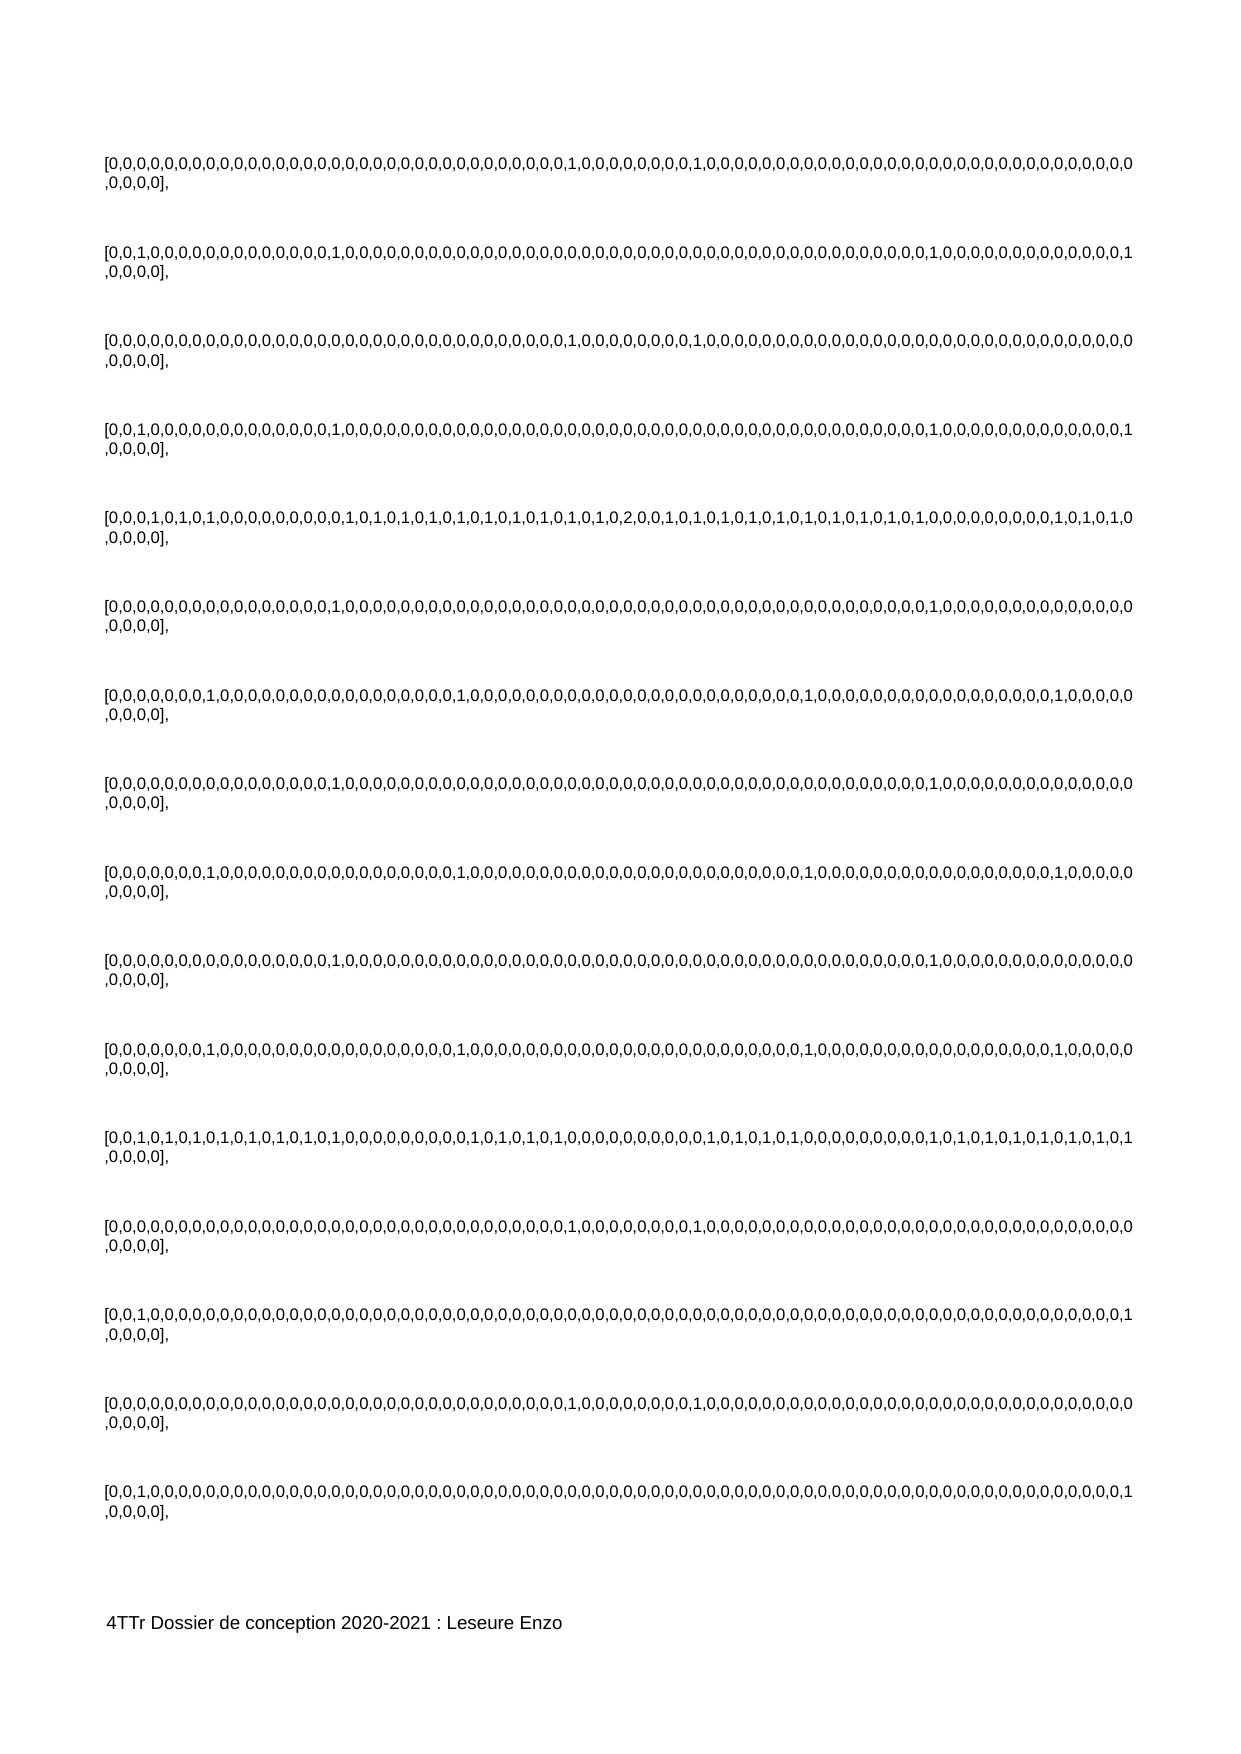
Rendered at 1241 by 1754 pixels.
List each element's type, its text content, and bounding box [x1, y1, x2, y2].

text [0,0,1,0,0,0,0,0,0,0,0,0,0,0,0,0,1,0,0,0,0,0,0,0,0,0,0,0,0,0,0,0,0,0,0,0,0,0,0,0,0,0,0,0,0,0,0,0,0,0,0,0,0,0,0,0,0,0,0,1,0,0,0,0,0,0,0,0,0,0,0,0,0,1,0,0,0,0], [104, 381, 1134, 458]
text [0,0,0,0,0,0,0,1,0,0,0,0,0,0,0,0,0,0,0,0,0,0,0,0,0,1,0,0,0,0,0,0,0,0,0,0,0,0,0,0,0,0,0,0,0,0,0,0,0,0,1,0,0,0,0,0,0,0,0,0,0,0,0,0,0,0,0,0,1,0,0,0,0,0,0,0,0,0], [104, 1001, 1134, 1078]
text [0,0,0,0,0,0,0,0,0,0,0,0,0,0,0,0,0,0,0,0,0,0,0,0,0,0,0,0,0,0,0,0,0,1,0,0,0,0,0,0,0,0,1,0,0,0,0,0,0,0,0,0,0,0,0,0,0,0,0,0,0,0,0,0,0,0,0,0,0,0,0,0,0,0,0,0,0,0], [104, 293, 1134, 369]
text [0,0,0,0,0,0,0,1,0,0,0,0,0,0,0,0,0,0,0,0,0,0,0,0,0,1,0,0,0,0,0,0,0,0,0,0,0,0,0,0,0,0,0,0,0,0,0,0,0,0,1,0,0,0,0,0,0,0,0,0,0,0,0,0,0,0,0,0,1,0,0,0,0,0,0,0,0,0], [104, 824, 1134, 901]
text [0,0,0,0,0,0,0,0,0,0,0,0,0,0,0,0,0,0,0,0,0,0,0,0,0,0,0,0,0,0,0,0,0,1,0,0,0,0,0,0,0,0,1,0,0,0,0,0,0,0,0,0,0,0,0,0,0,0,0,0,0,0,0,0,0,0,0,0,0,0,0,0,0,0,0,0,0,0], [104, 154, 1134, 192]
text [0,0,1,0,1,0,1,0,1,0,1,0,1,0,1,0,1,0,0,0,0,0,0,0,0,0,1,0,1,0,1,0,1,0,0,0,0,0,0,0,0,0,0,1,0,1,0,1,0,1,0,0,0,0,0,0,0,0,0,1,0,1,0,1,0,1,0,1,0,1,0,1,0,1,0,0,0,0], [104, 1090, 1134, 1166]
text [0,0,0,0,0,0,0,0,0,0,0,0,0,0,0,0,1,0,0,0,0,0,0,0,0,0,0,0,0,0,0,0,0,0,0,0,0,0,0,0,0,0,0,0,0,0,0,0,0,0,0,0,0,0,0,0,0,0,0,1,0,0,0,0,0,0,0,0,0,0,0,0,0,0,0,0,0,0], [104, 913, 1134, 989]
text [104, 1532, 1134, 1571]
text [0,0,0,0,0,0,0,0,0,0,0,0,0,0,0,0,1,0,0,0,0,0,0,0,0,0,0,0,0,0,0,0,0,0,0,0,0,0,0,0,0,0,0,0,0,0,0,0,0,0,0,0,0,0,0,0,0,0,0,1,0,0,0,0,0,0,0,0,0,0,0,0,0,0,0,0,0,0], [104, 736, 1134, 812]
text [0,0,1,0,0,0,0,0,0,0,0,0,0,0,0,0,0,0,0,0,0,0,0,0,0,0,0,0,0,0,0,0,0,0,0,0,0,0,0,0,0,0,0,0,0,0,0,0,0,0,0,0,0,0,0,0,0,0,0,0,0,0,0,0,0,0,0,0,0,0,0,0,0,1,0,0,0,0], [104, 1267, 1134, 1343]
text [0,0,1,0,0,0,0,0,0,0,0,0,0,0,0,0,0,0,0,0,0,0,0,0,0,0,0,0,0,0,0,0,0,0,0,0,0,0,0,0,0,0,0,0,0,0,0,0,0,0,0,0,0,0,0,0,0,0,0,0,0,0,0,0,0,0,0,0,0,0,0,0,0,1,0,0,0,0], [104, 1444, 1134, 1521]
text [0,0,0,1,0,1,0,1,0,0,0,0,0,0,0,0,0,1,0,1,0,1,0,1,0,1,0,1,0,1,0,1,0,1,0,1,0,2,0,0,1,0,1,0,1,0,1,0,1,0,1,0,1,0,1,0,1,0,1,0,0,0,0,0,0,0,0,0,1,0,1,0,1,0,0,0,0,0], [104, 470, 1134, 547]
text [0,0,1,0,0,0,0,0,0,0,0,0,0,0,0,0,1,0,0,0,0,0,0,0,0,0,0,0,0,0,0,0,0,0,0,0,0,0,0,0,0,0,0,0,0,0,0,0,0,0,0,0,0,0,0,0,0,0,0,1,0,0,0,0,0,0,0,0,0,0,0,0,0,1,0,0,0,0], [104, 204, 1134, 281]
text [0,0,0,0,0,0,0,0,0,0,0,0,0,0,0,0,0,0,0,0,0,0,0,0,0,0,0,0,0,0,0,0,0,1,0,0,0,0,0,0,0,0,1,0,0,0,0,0,0,0,0,0,0,0,0,0,0,0,0,0,0,0,0,0,0,0,0,0,0,0,0,0,0,0,0,0,0,0], [104, 1355, 1134, 1432]
text [0,0,0,0,0,0,0,1,0,0,0,0,0,0,0,0,0,0,0,0,0,0,0,0,0,1,0,0,0,0,0,0,0,0,0,0,0,0,0,0,0,0,0,0,0,0,0,0,0,0,1,0,0,0,0,0,0,0,0,0,0,0,0,0,0,0,0,0,1,0,0,0,0,0,0,0,0,0], [104, 647, 1134, 724]
text [0,0,0,0,0,0,0,0,0,0,0,0,0,0,0,0,0,0,0,0,0,0,0,0,0,0,0,0,0,0,0,0,0,1,0,0,0,0,0,0,0,0,1,0,0,0,0,0,0,0,0,0,0,0,0,0,0,0,0,0,0,0,0,0,0,0,0,0,0,0,0,0,0,0,0,0,0,0], [104, 1178, 1134, 1255]
text [0,0,0,0,0,0,0,0,0,0,0,0,0,0,0,0,1,0,0,0,0,0,0,0,0,0,0,0,0,0,0,0,0,0,0,0,0,0,0,0,0,0,0,0,0,0,0,0,0,0,0,0,0,0,0,0,0,0,0,1,0,0,0,0,0,0,0,0,0,0,0,0,0,0,0,0,0,0], [104, 558, 1134, 635]
